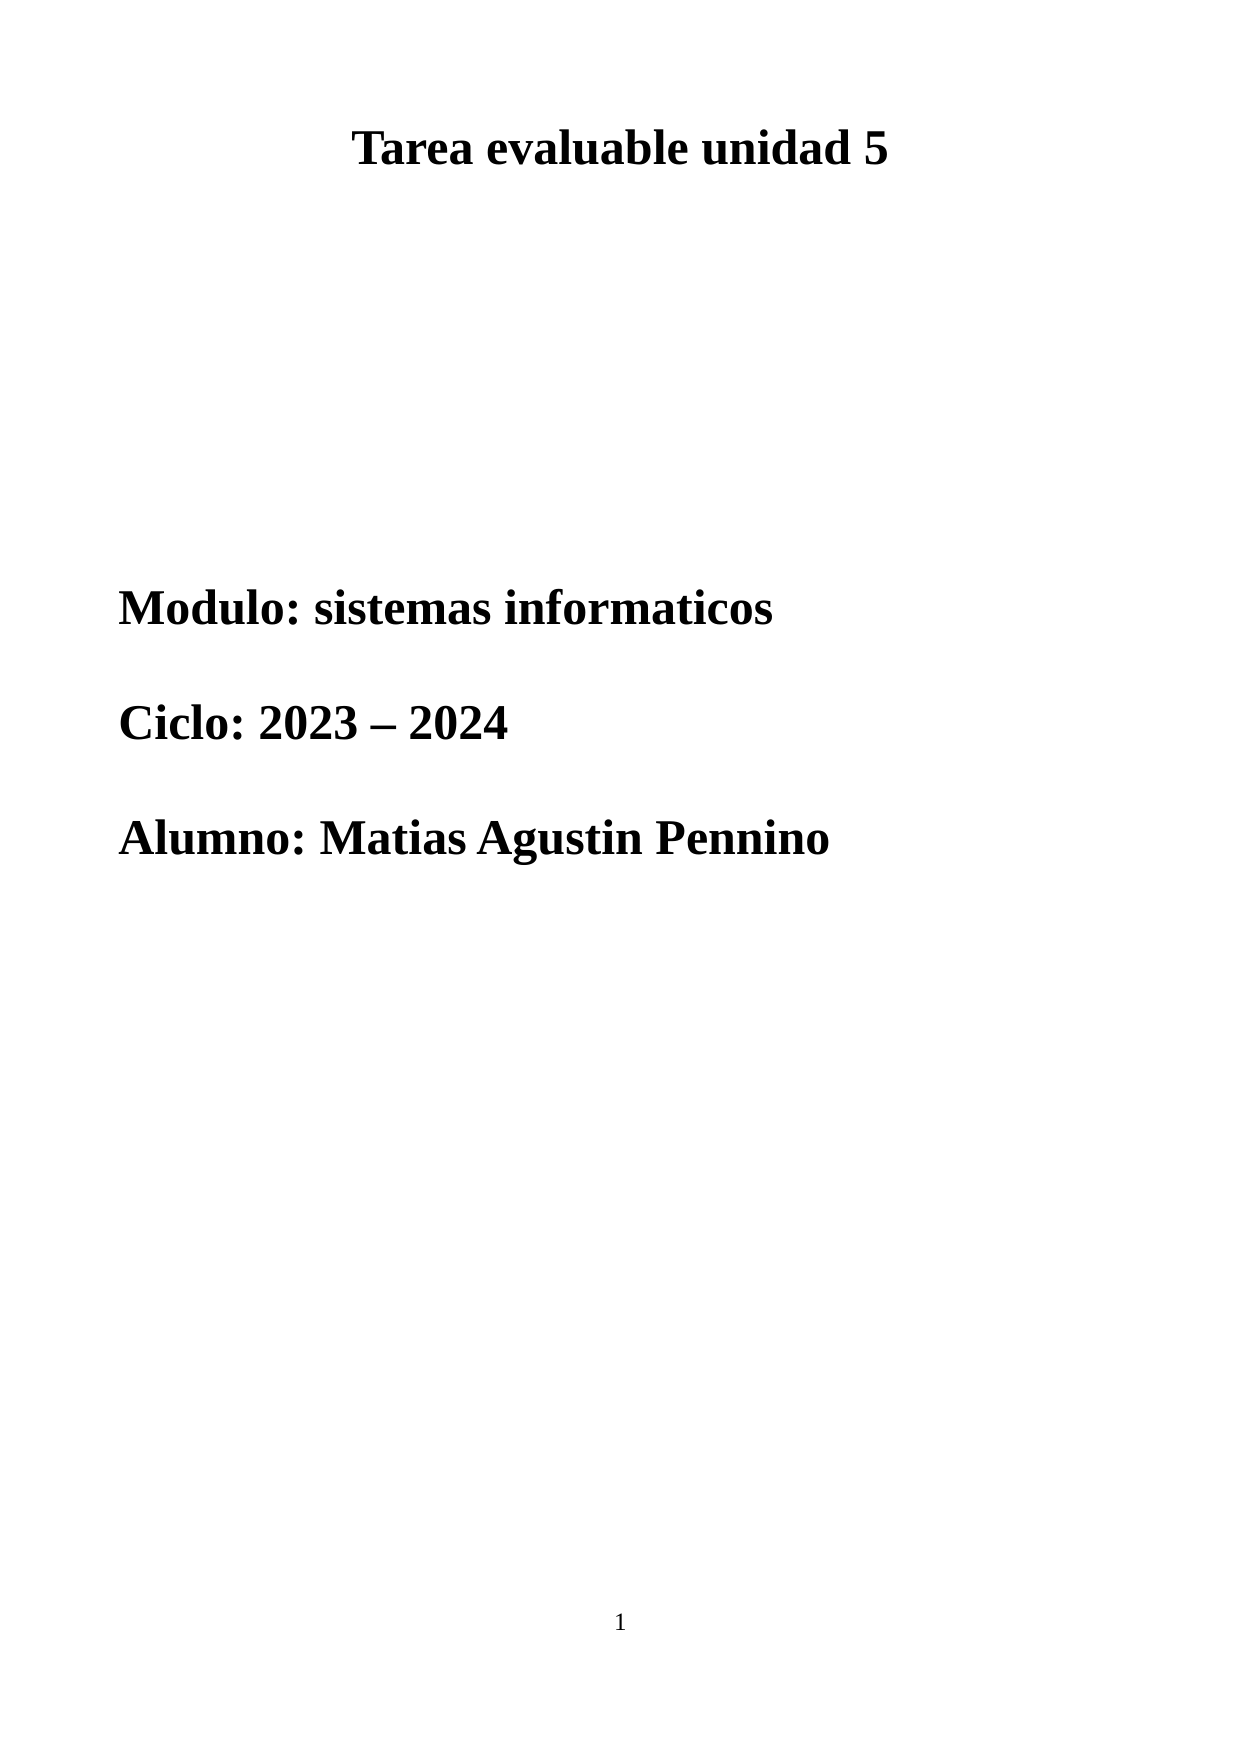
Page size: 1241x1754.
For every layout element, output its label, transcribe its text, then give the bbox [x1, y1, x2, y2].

text Ciclo: 2023 – 2024 [118, 693, 1122, 751]
text Alumno: Matias Agustin Pennino [118, 808, 1122, 866]
text Modulo: sistemas informaticos [118, 578, 1122, 636]
text Tarea evaluable unidad 5 [118, 118, 1122, 176]
